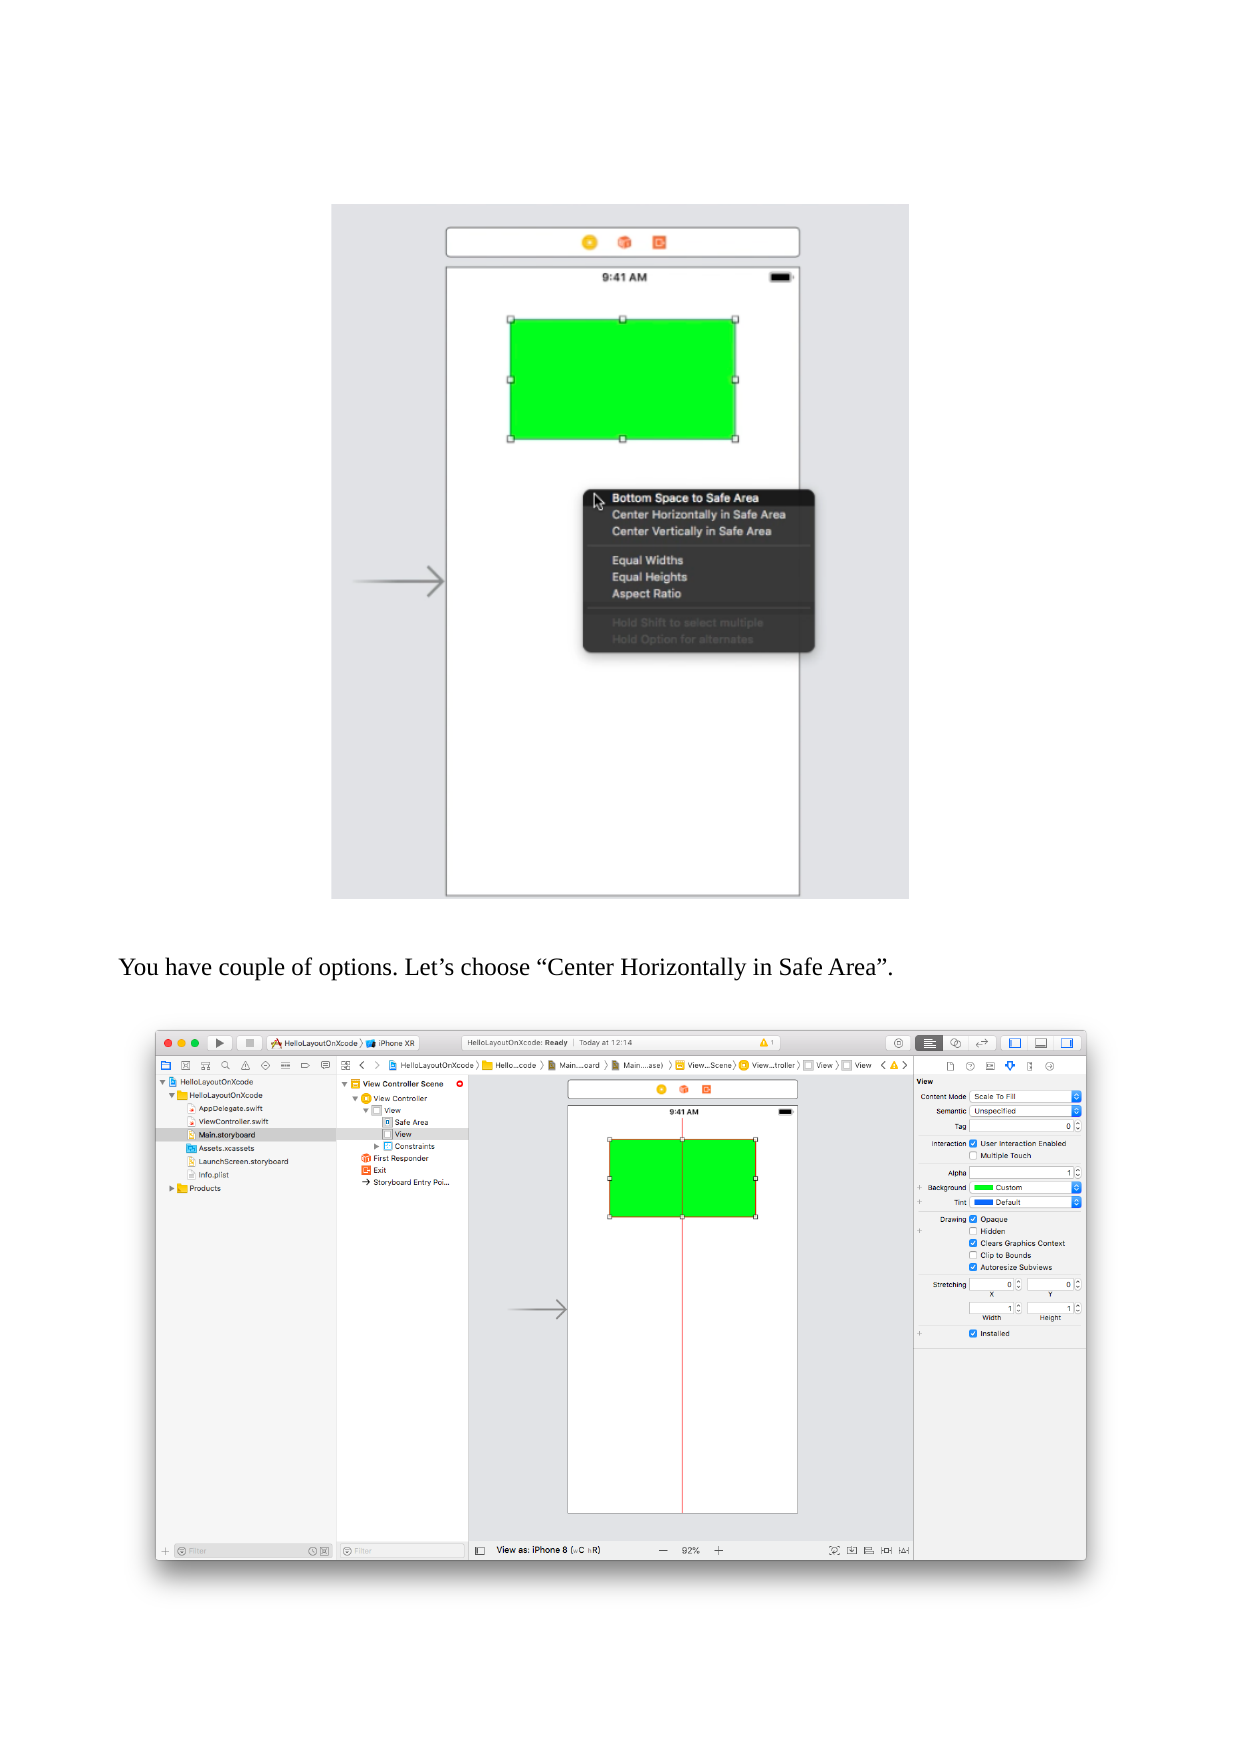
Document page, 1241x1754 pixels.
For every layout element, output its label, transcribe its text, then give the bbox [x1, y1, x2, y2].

text You have couple of options. Let’s choose “Center Horizontally in Safe Area”. [118, 952, 1122, 981]
picture [331, 204, 909, 899]
picture [118, 1009, 1123, 1613]
